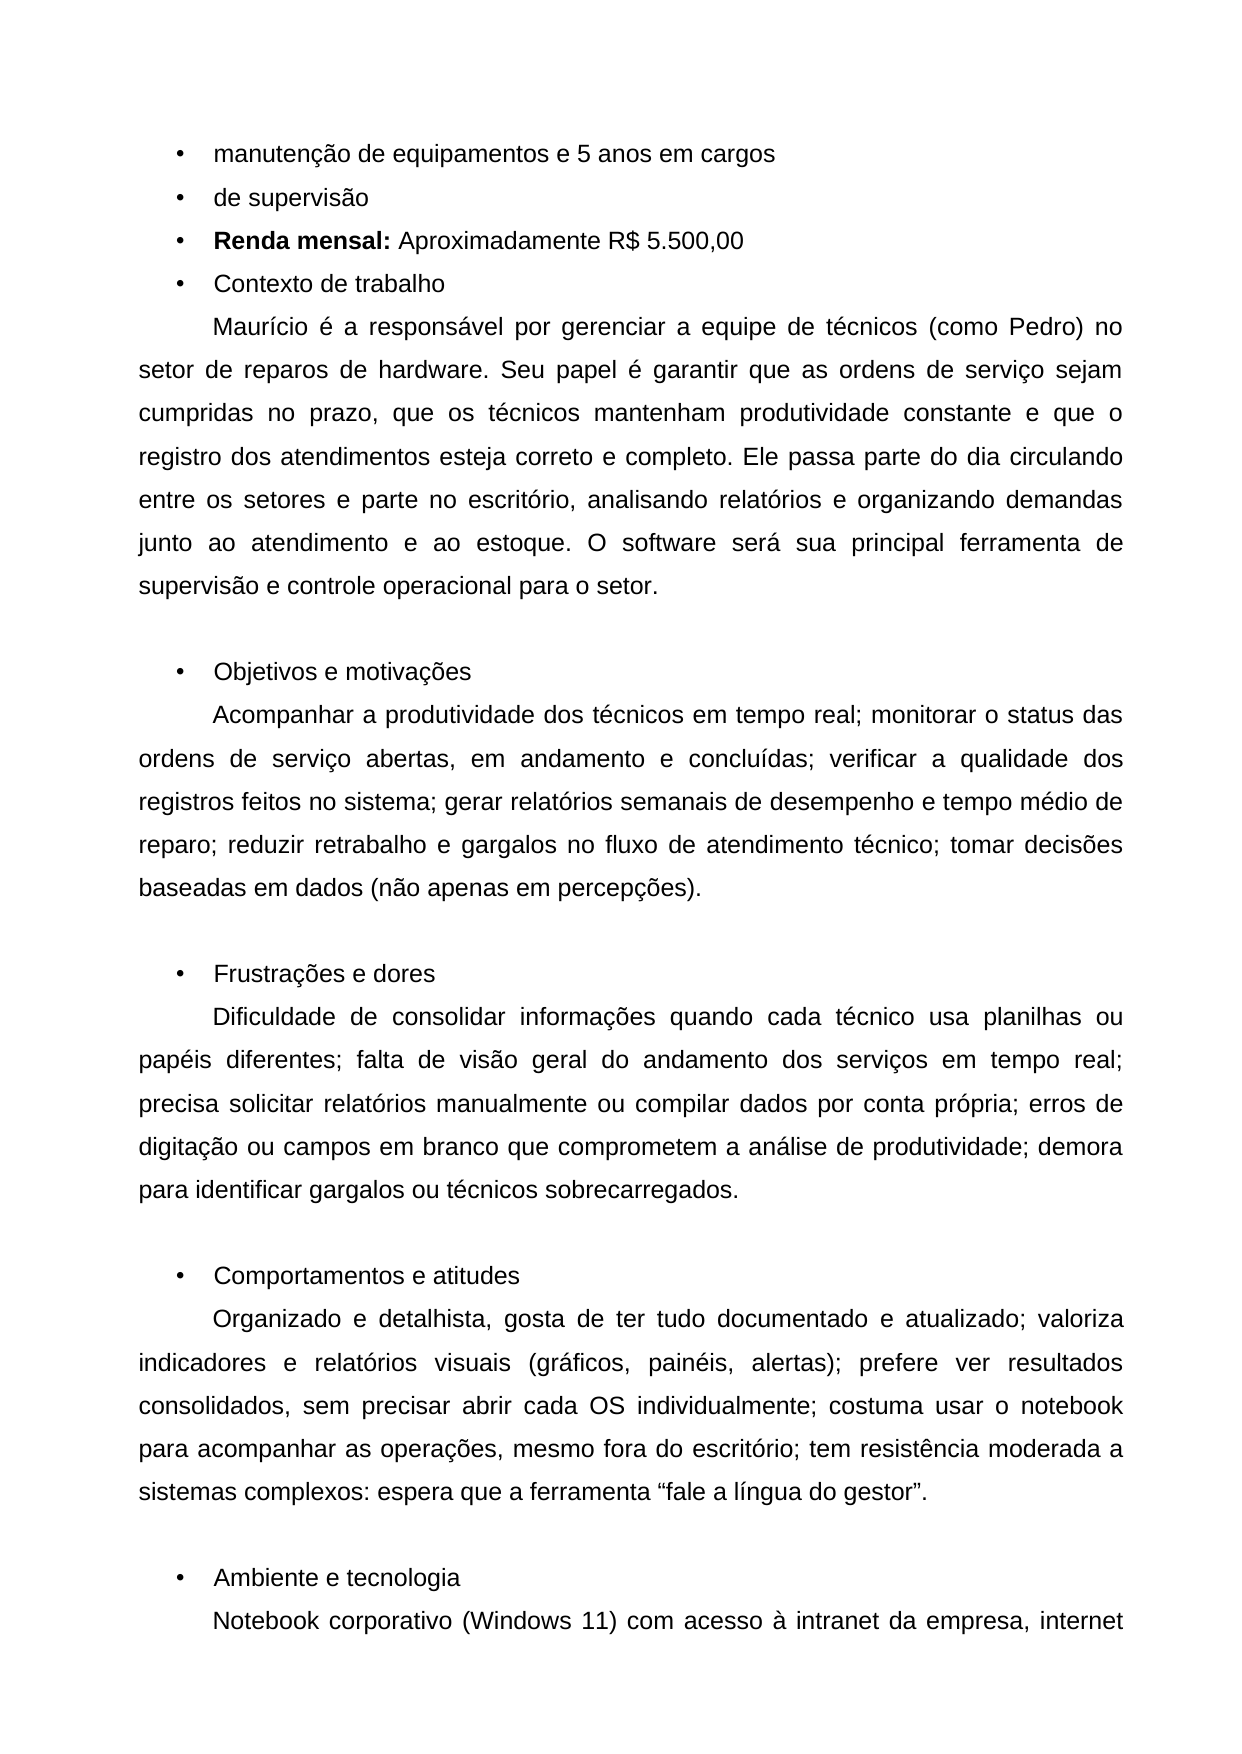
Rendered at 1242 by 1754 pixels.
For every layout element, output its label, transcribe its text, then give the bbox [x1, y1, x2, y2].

list Renda mensal: Aproximadamente R$ 5.500,00 [176, 226, 1125, 254]
list manutenção de equipamentos e 5 anos em cargos [176, 139, 1125, 168]
text Dificuldade de consolidar informações quando cada técnico usa planilhas ou papéis diferentes; falta de visão geral do andamento dos serviços em tempo real; precisa solicitar relatórios manualmente ou compilar dados por conta própria; erros de digitação ou campos em branco que comprometem a análise de produtividade; demora para identificar gargalos ou técnicos sobrecarregados. [138, 1002, 1125, 1204]
text Maurício é a responsável por gerenciar a equipe de técnicos (como Pedro) no setor de reparos de hardware. Seu papel é garantir que as ordens de serviço sejam cumpridas no prazo, que os técnicos mantenham produtividade constante e que o registro dos atendimentos esteja correto e completo. Ele passa parte do dia circulando entre os setores e parte no escritório, analisando relatórios e organizando demandas junto ao atendimento e ao estoque. O software será sua principal ferramenta de supervisão e controle operacional para o setor. [138, 312, 1125, 600]
list Objetivos e motivações [176, 657, 1125, 686]
text Organizado e detalhista, gosta de ter tudo documentado e atualizado; valoriza indicadores e relatórios visuais (gráficos, painéis, alertas); prefere ver resultados consolidados, sem precisar abrir cada OS individualmente; costuma usar o notebook para acompanhar as operações, mesmo fora do escritório; tem resistência moderada a sistemas complexos: espera que a ferramenta “fale a língua do gestor”. [138, 1304, 1125, 1506]
list Contexto de trabalho [176, 269, 1125, 298]
list Frustrações e dores [176, 959, 1125, 988]
list de supervisão [176, 182, 1125, 211]
list Comportamentos e atitudes [176, 1261, 1125, 1290]
list Ambiente e tecnologia [176, 1563, 1125, 1592]
text Acompanhar a produtividade dos técnicos em tempo real; monitorar o status das ordens de serviço abertas, em andamento e concluídas; verificar a qualidade dos registros feitos no sistema; gerar relatórios semanais de desempenho e tempo médio de reparo; reduzir retrabalho e gargalos no fluxo de atendimento técnico; tomar decisões baseadas em dados (não apenas em percepções). [138, 700, 1125, 902]
text Notebook corporativo (Windows 11) com acesso à intranet da empresa, internet [138, 1606, 1125, 1635]
